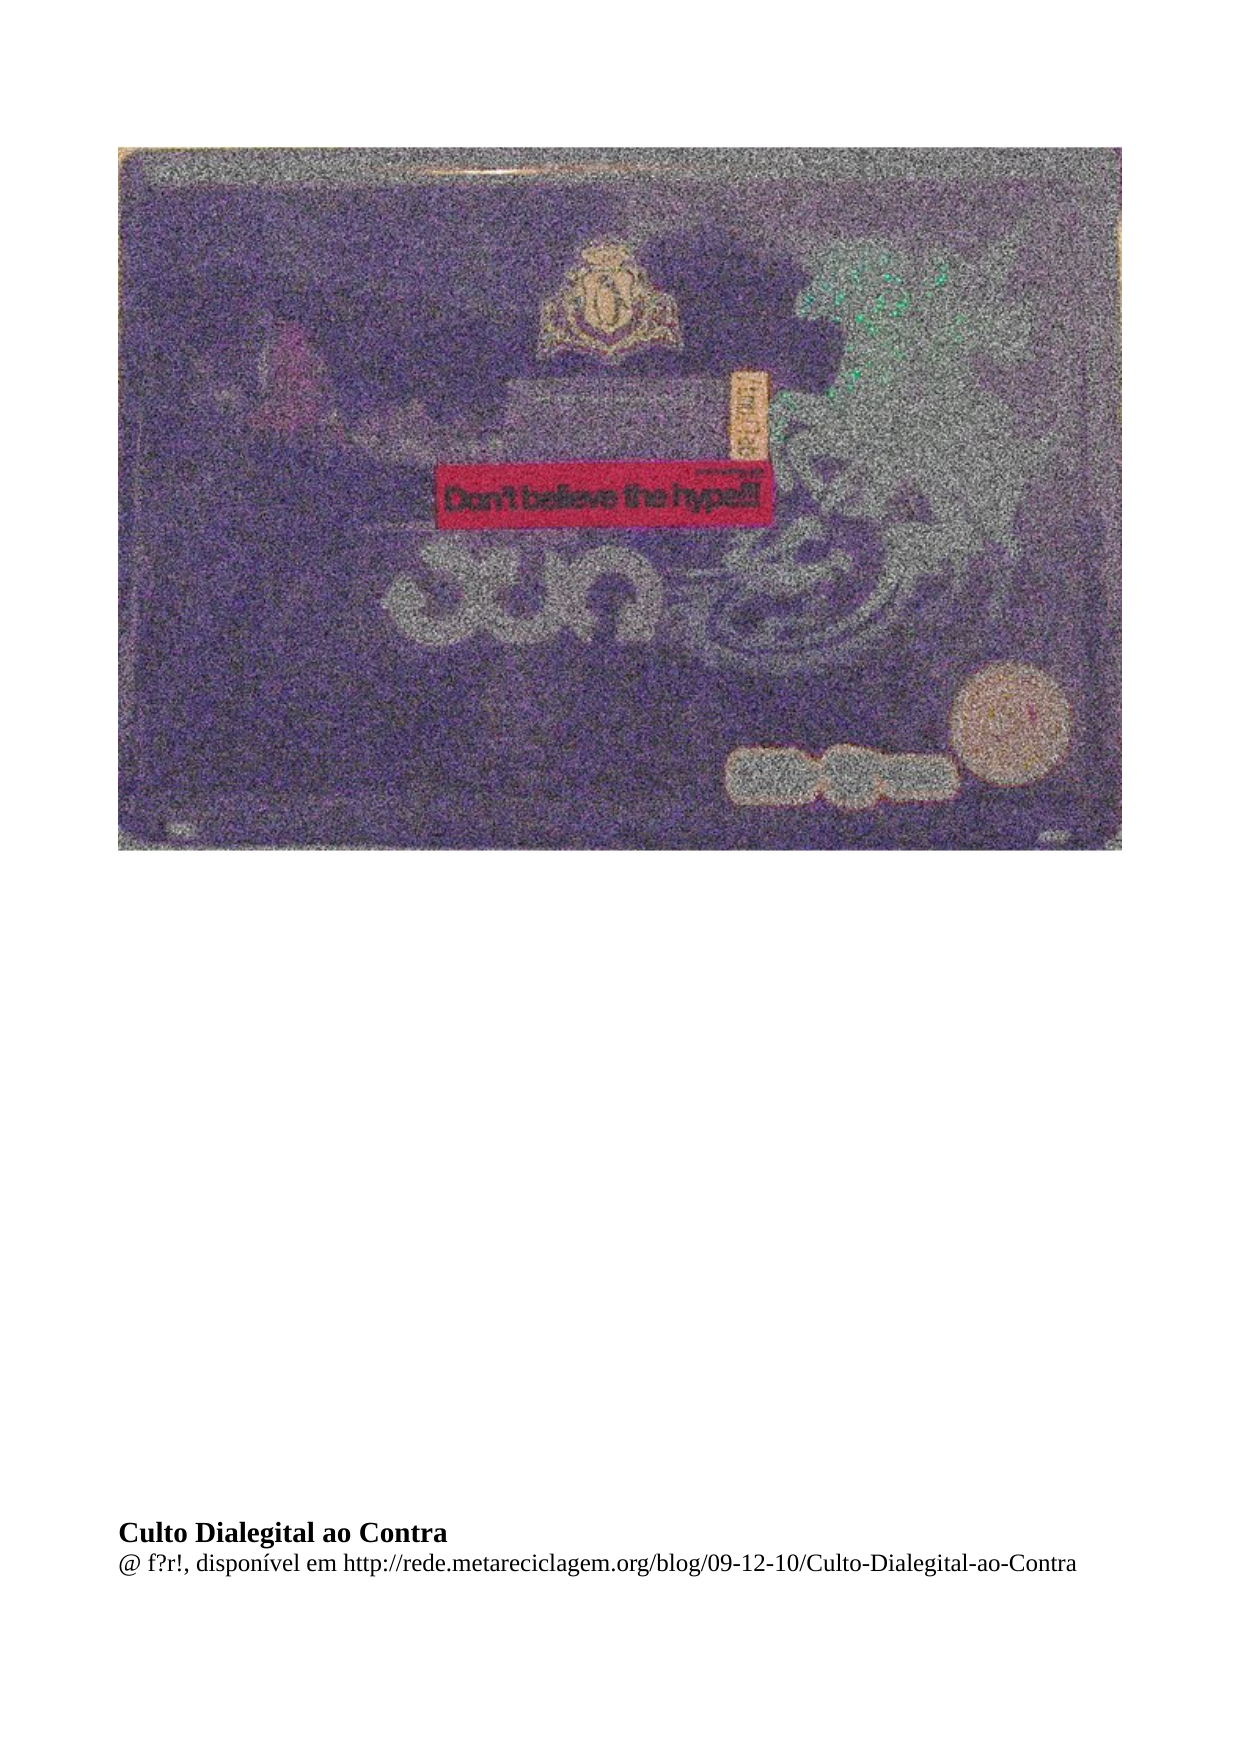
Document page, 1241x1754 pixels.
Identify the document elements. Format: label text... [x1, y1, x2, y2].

text @ f?r!, disponível em http://rede.metareciclagem.org/blog/09-12-10/Culto-Dialegital-ao-Contra [118, 1548, 1122, 1577]
picture [118, 146, 1122, 854]
text Culto Dialegital ao Contra [118, 1515, 1122, 1548]
